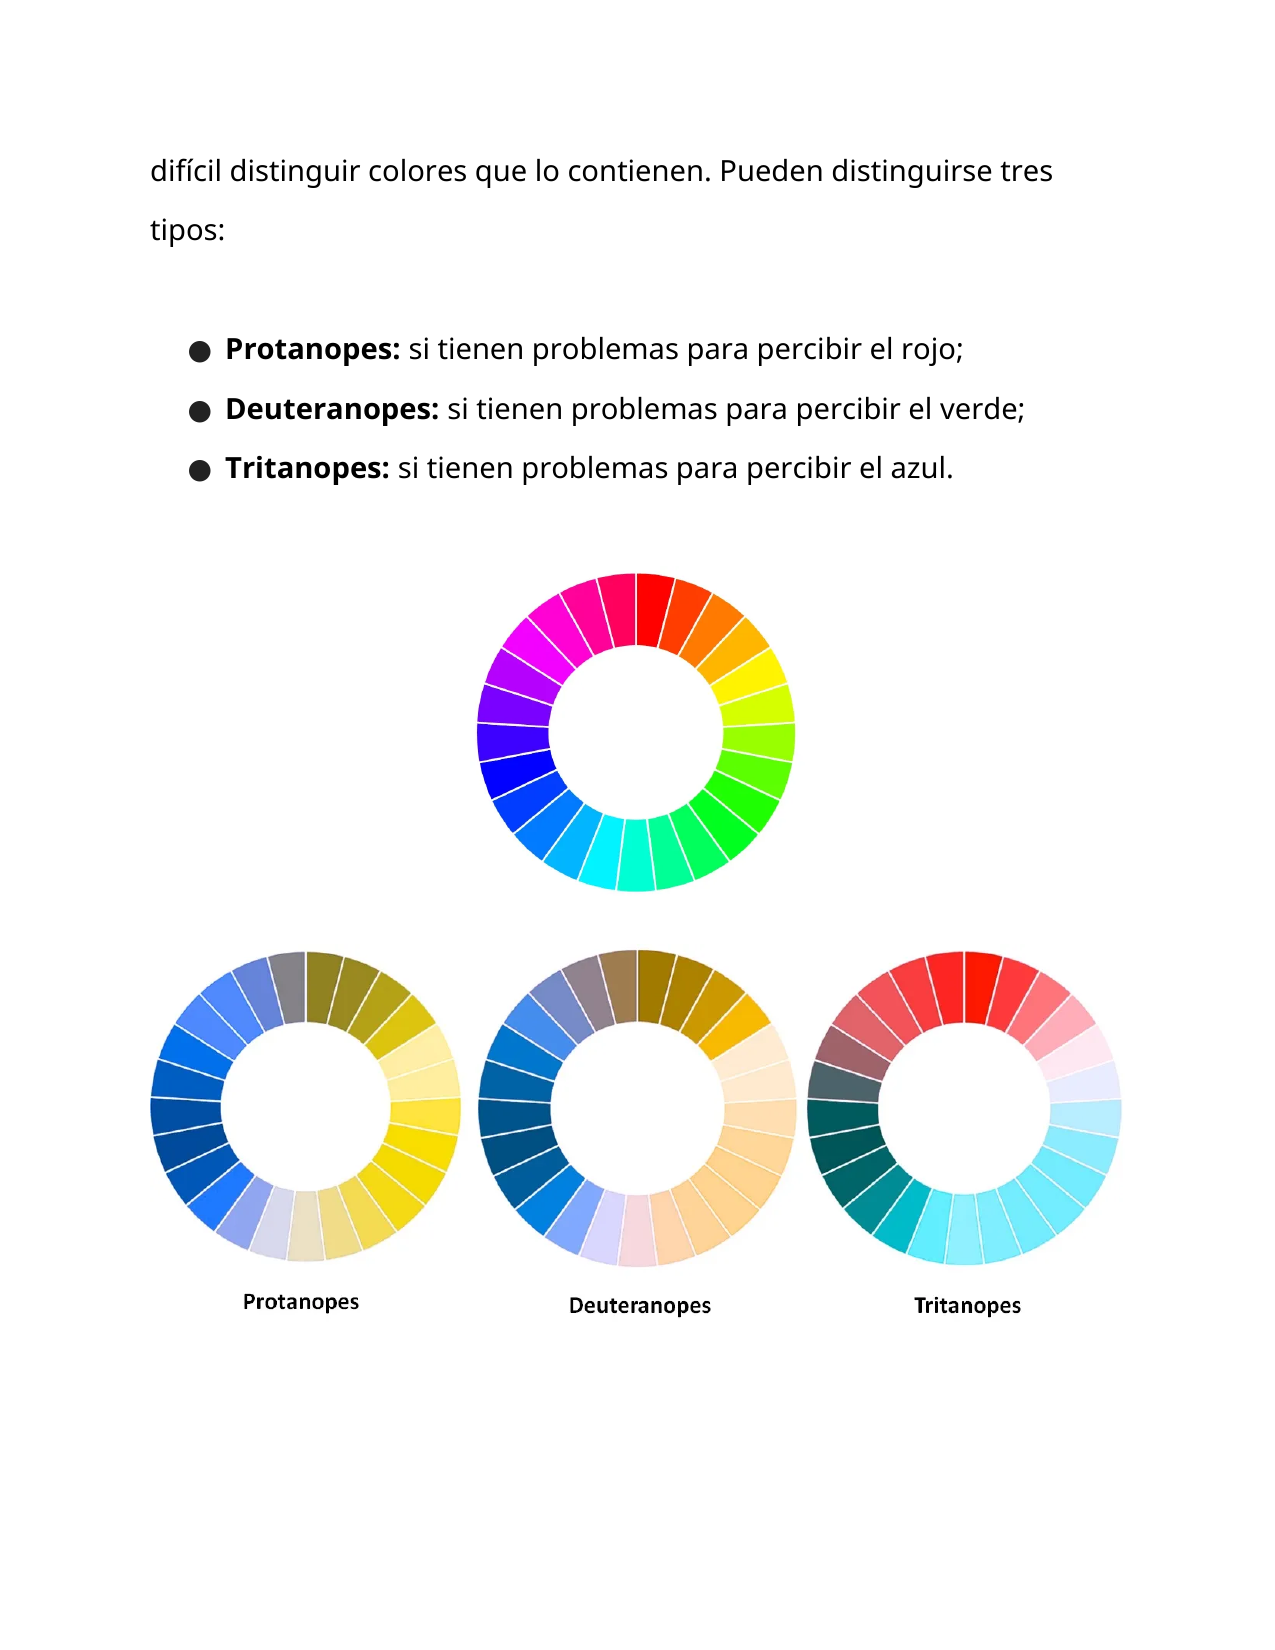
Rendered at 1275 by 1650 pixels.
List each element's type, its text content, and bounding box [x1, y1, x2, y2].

picture [150, 944, 1125, 1334]
list Protanopes: si tienen problemas para percibir el rojo; [187, 328, 1125, 368]
picture [470, 566, 805, 903]
list Deuteranopes: si tienen problemas para percibir el verde; [187, 388, 1125, 428]
text difícil distinguir colores que lo contienen. Pueden distinguirse tres tipos: [150, 150, 1125, 249]
list Tritanopes: si tienen problemas para percibir el azul. [187, 447, 1125, 487]
